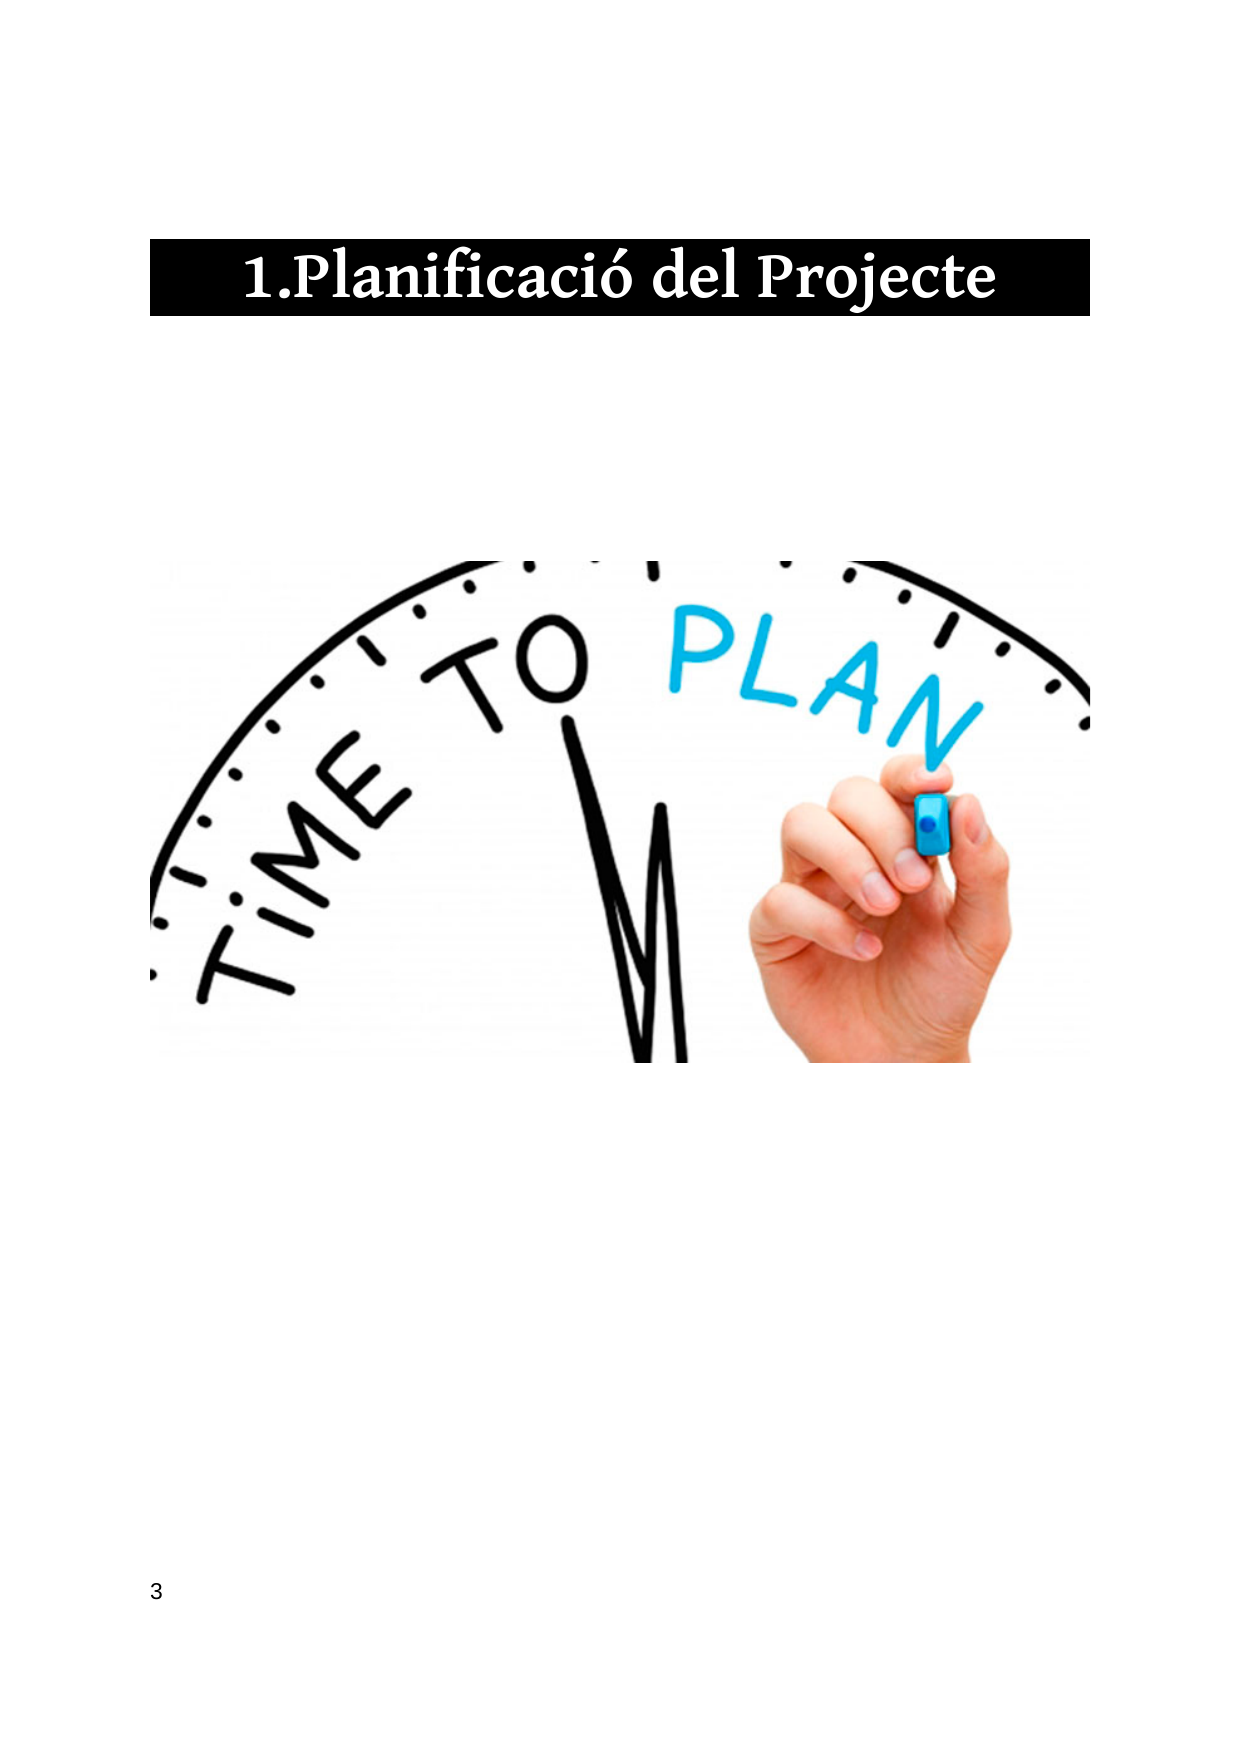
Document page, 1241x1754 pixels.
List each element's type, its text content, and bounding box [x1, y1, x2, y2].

picture [150, 561, 1091, 1063]
text 1.Planificació del Projecte [150, 239, 1090, 316]
